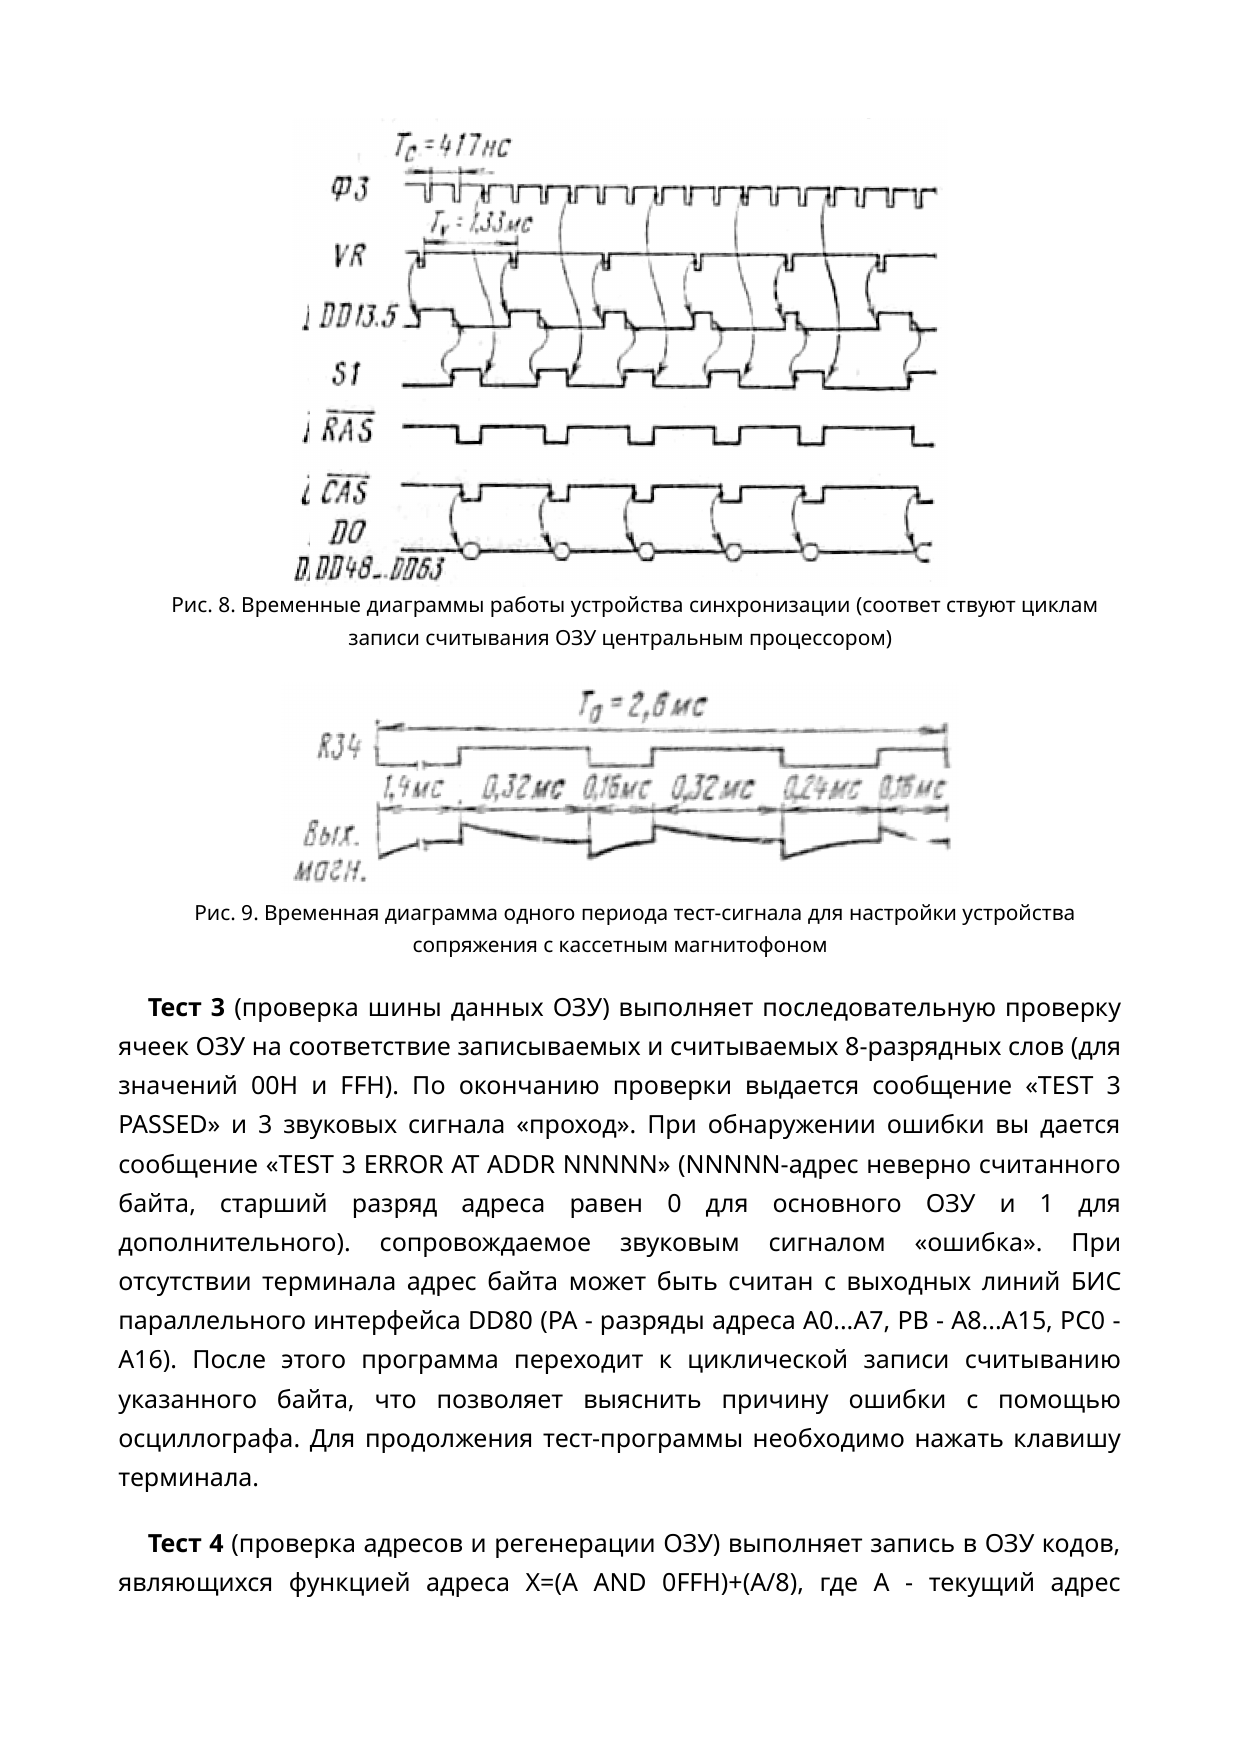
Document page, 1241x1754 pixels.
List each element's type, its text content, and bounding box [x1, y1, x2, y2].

picture [292, 118, 949, 587]
picture [281, 682, 959, 894]
text Тест 4 (проверка адресов и регенерации ОЗУ) выполняет запись в ОЗУ кодов, являющихся функцией адреса X=(A AND 0FFH)+(A/8), где А - текущий адрес [118, 1525, 1122, 1599]
text Тест 3 (проверка шины данных ОЗУ) выполняет последовательную проверку ячеек ОЗУ на соответствие записываемых и считываемых 8-разрядных слов (для значений 00H и FFH). По окончанию проверки выдается сообщение «TEST 3 PASSED» и 3 звуковых сигнала «проход». При обнаружении ошибки вы дается сообщение «TEST 3 ERROR AT ADDR NNNNN» (NNNNN-адрес неверно считанного байта, старший разряд адреса равен 0 для основного ОЗУ и 1 для дополнительного). сопровождаемое звуковым сигналом «ошибка». При отсутствии терминала адрес байта может быть считан с выходных линий БИС параллельного интерфейса DD80 (РА - разряды адреса А0...A7, PB - A8...A15, PC0 - A16). После этого программа переходит к циклической записи считыванию указанного байта, что позволяет выяснить причину ошибки с помощью осциллографа. Для продолжения тест-программы необходимо нажать клавишу терминала. [118, 990, 1122, 1494]
text Рис. 9. Временная диаграмма одного периода тест-сигнала для настройки устройства сопряжения с кассетным магнитофоном [118, 682, 1122, 959]
text Рис. 8. Временные диаграммы работы устройства синхронизации (соответ ствуют циклам записи считывания ОЗУ центральным процессором) [118, 118, 1122, 652]
